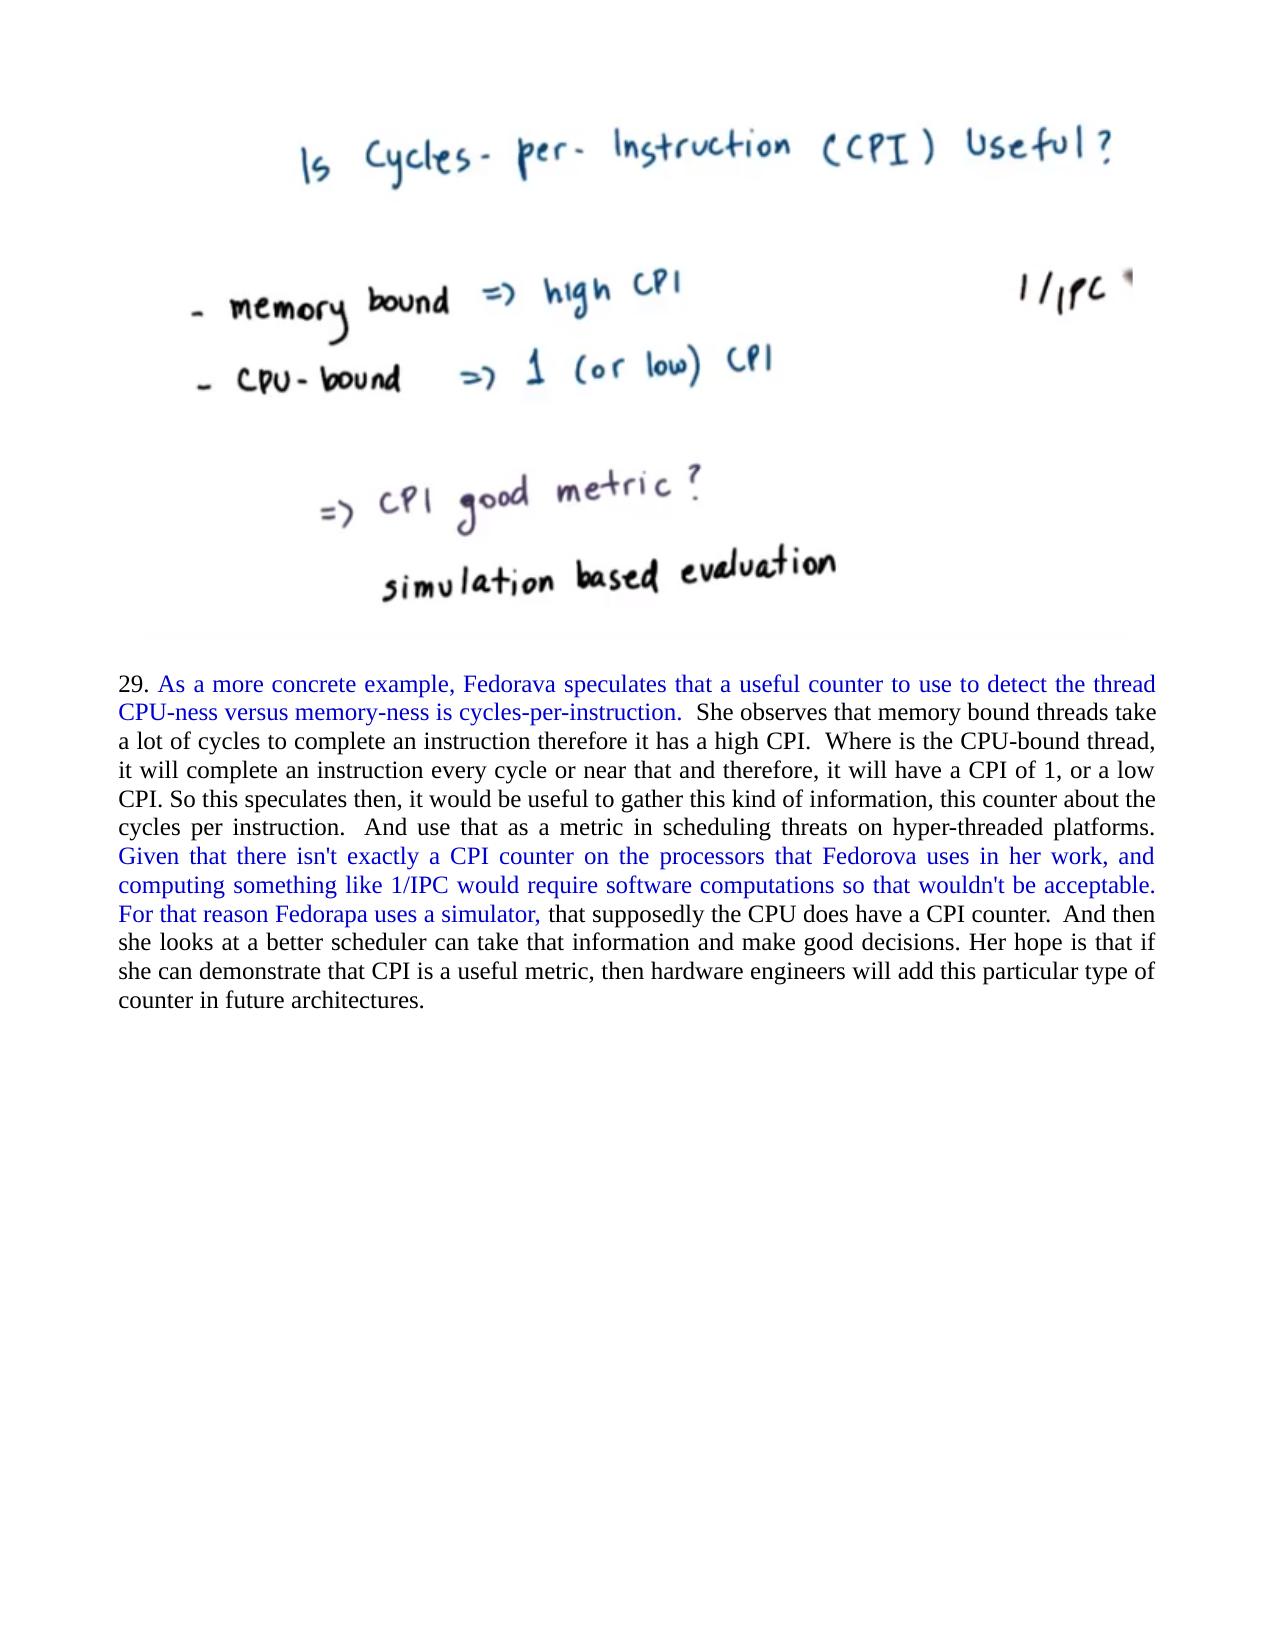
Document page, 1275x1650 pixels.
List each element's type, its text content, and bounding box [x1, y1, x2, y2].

picture [142, 118, 1133, 640]
text 29. As a more concrete example, Fedorava speculates that a useful counter to use to detect the thread CPU-ness versus memory-ness is cycles-per-instruction. She observes that memory bound threads take a lot of cycles to complete an instruction therefore it has a high CPI. Where is the CPU-bound thread, it will complete an instruction every cycle or near that and therefore, it will have a CPI of 1, or a low CPI. So this speculates then, it would be useful to gather this kind of information, this counter about the cycles per instruction. And use that as a metric in scheduling threats on hyper-threaded platforms. Given that there isn't exactly a CPI counter on the processors that Fedorova uses in her work, and computing something like 1/IPC would require software computations so that wouldn't be acceptable. For that reason Fedorapa uses a simulator, that supposedly the CPU does have a CPI counter. And then she looks at a better scheduler can take that information and make good decisions. Her hope is that if she can demonstrate that CPI is a useful metric, then hardware engineers will add this particular type of counter in future architectures. [118, 669, 1157, 1014]
